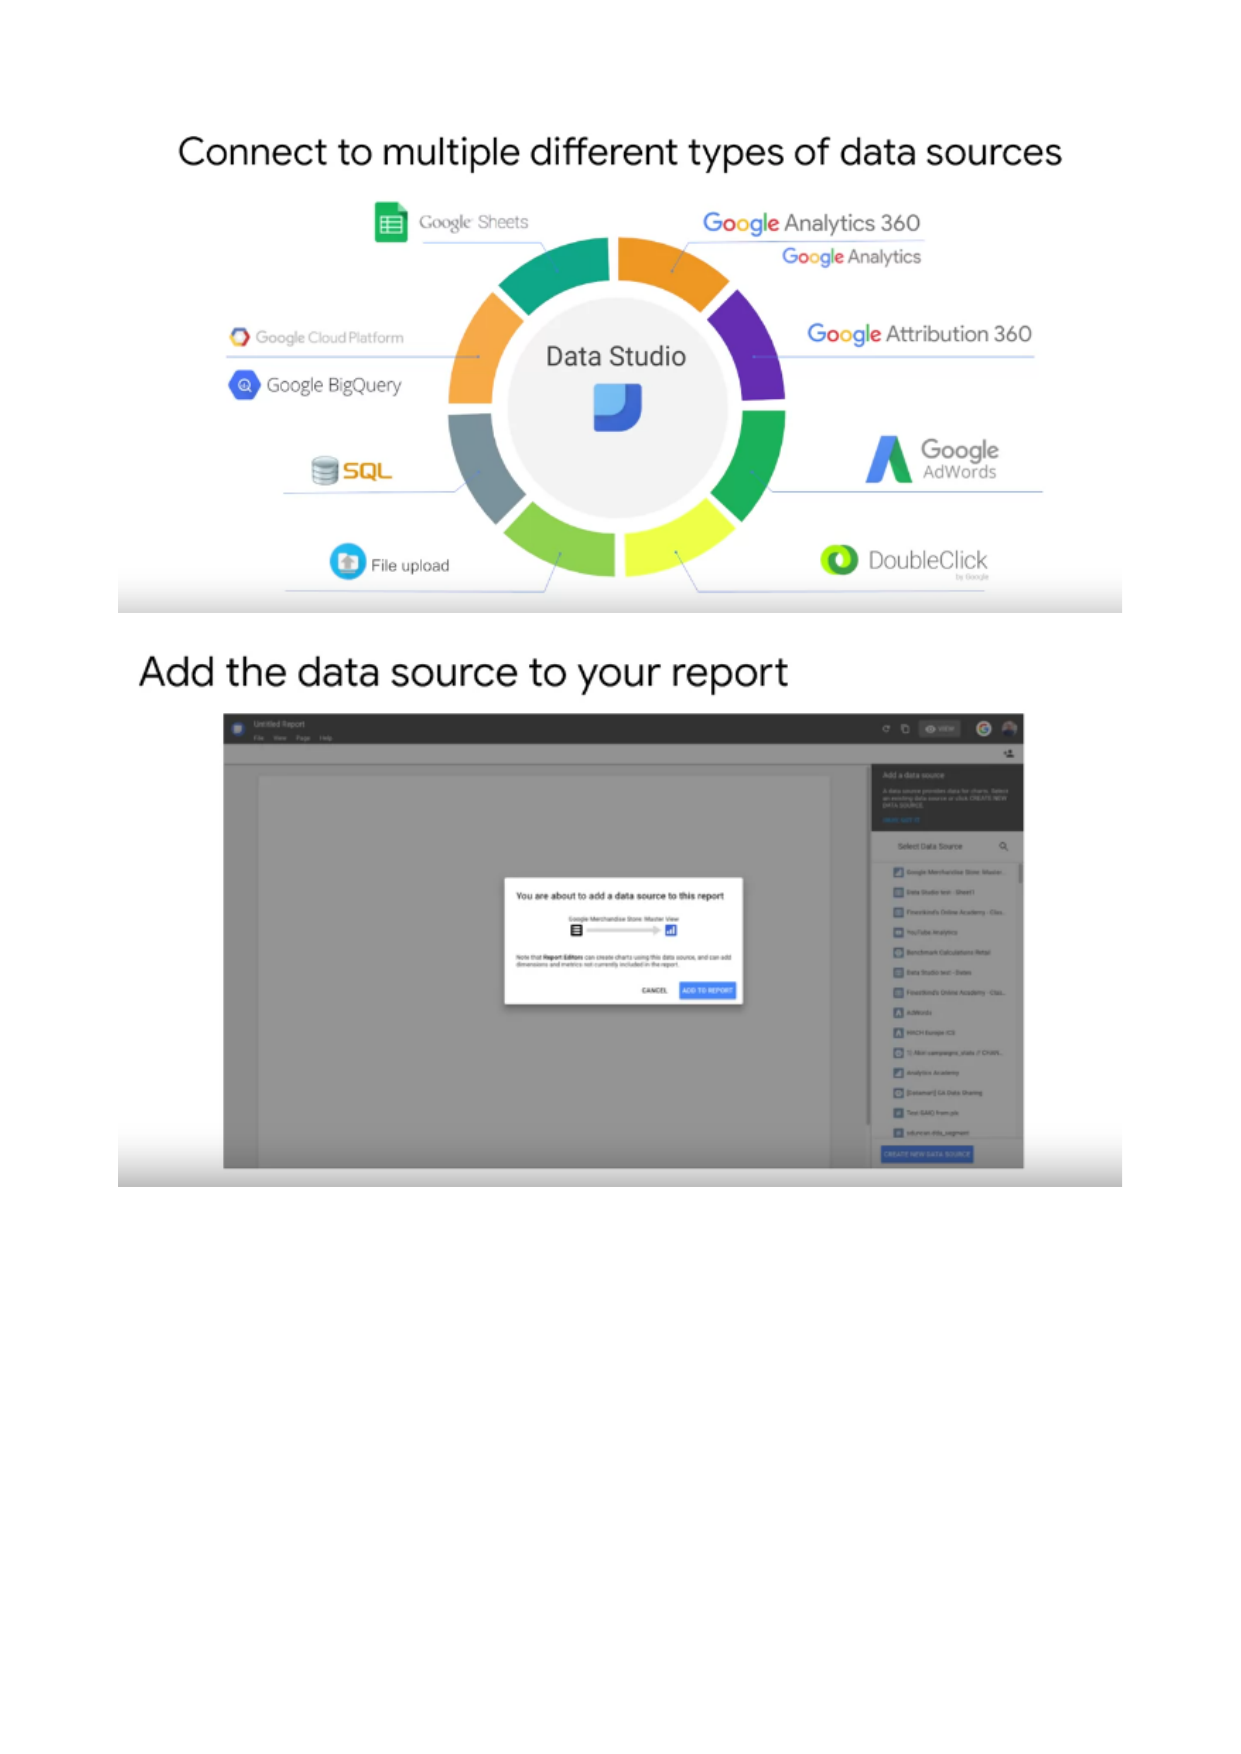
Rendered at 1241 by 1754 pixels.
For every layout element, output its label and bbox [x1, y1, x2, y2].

picture [118, 641, 1123, 1187]
picture [118, 118, 1123, 613]
